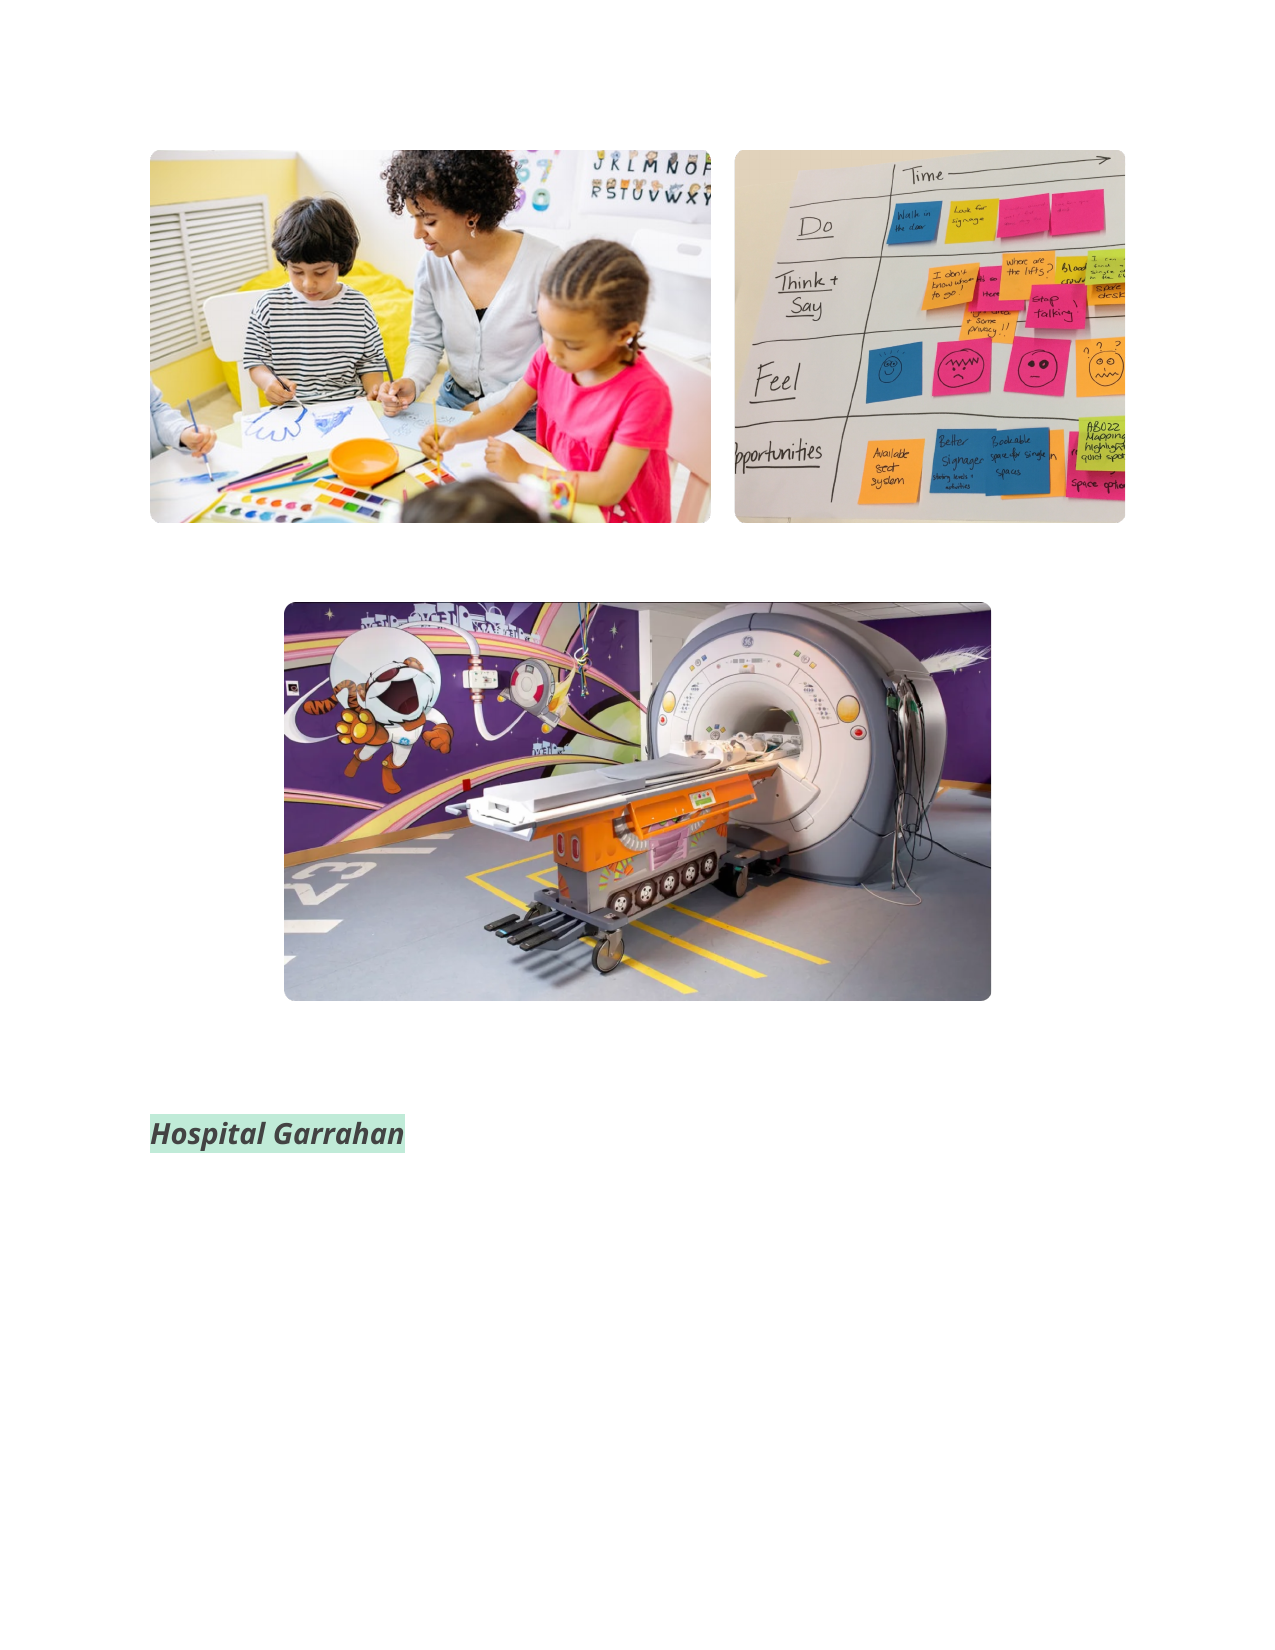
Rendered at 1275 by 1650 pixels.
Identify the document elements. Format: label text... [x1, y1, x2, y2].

picture [284, 602, 992, 1001]
subtitle Hospital Garrahan [405, 1114, 1125, 1153]
picture [150, 150, 1125, 523]
